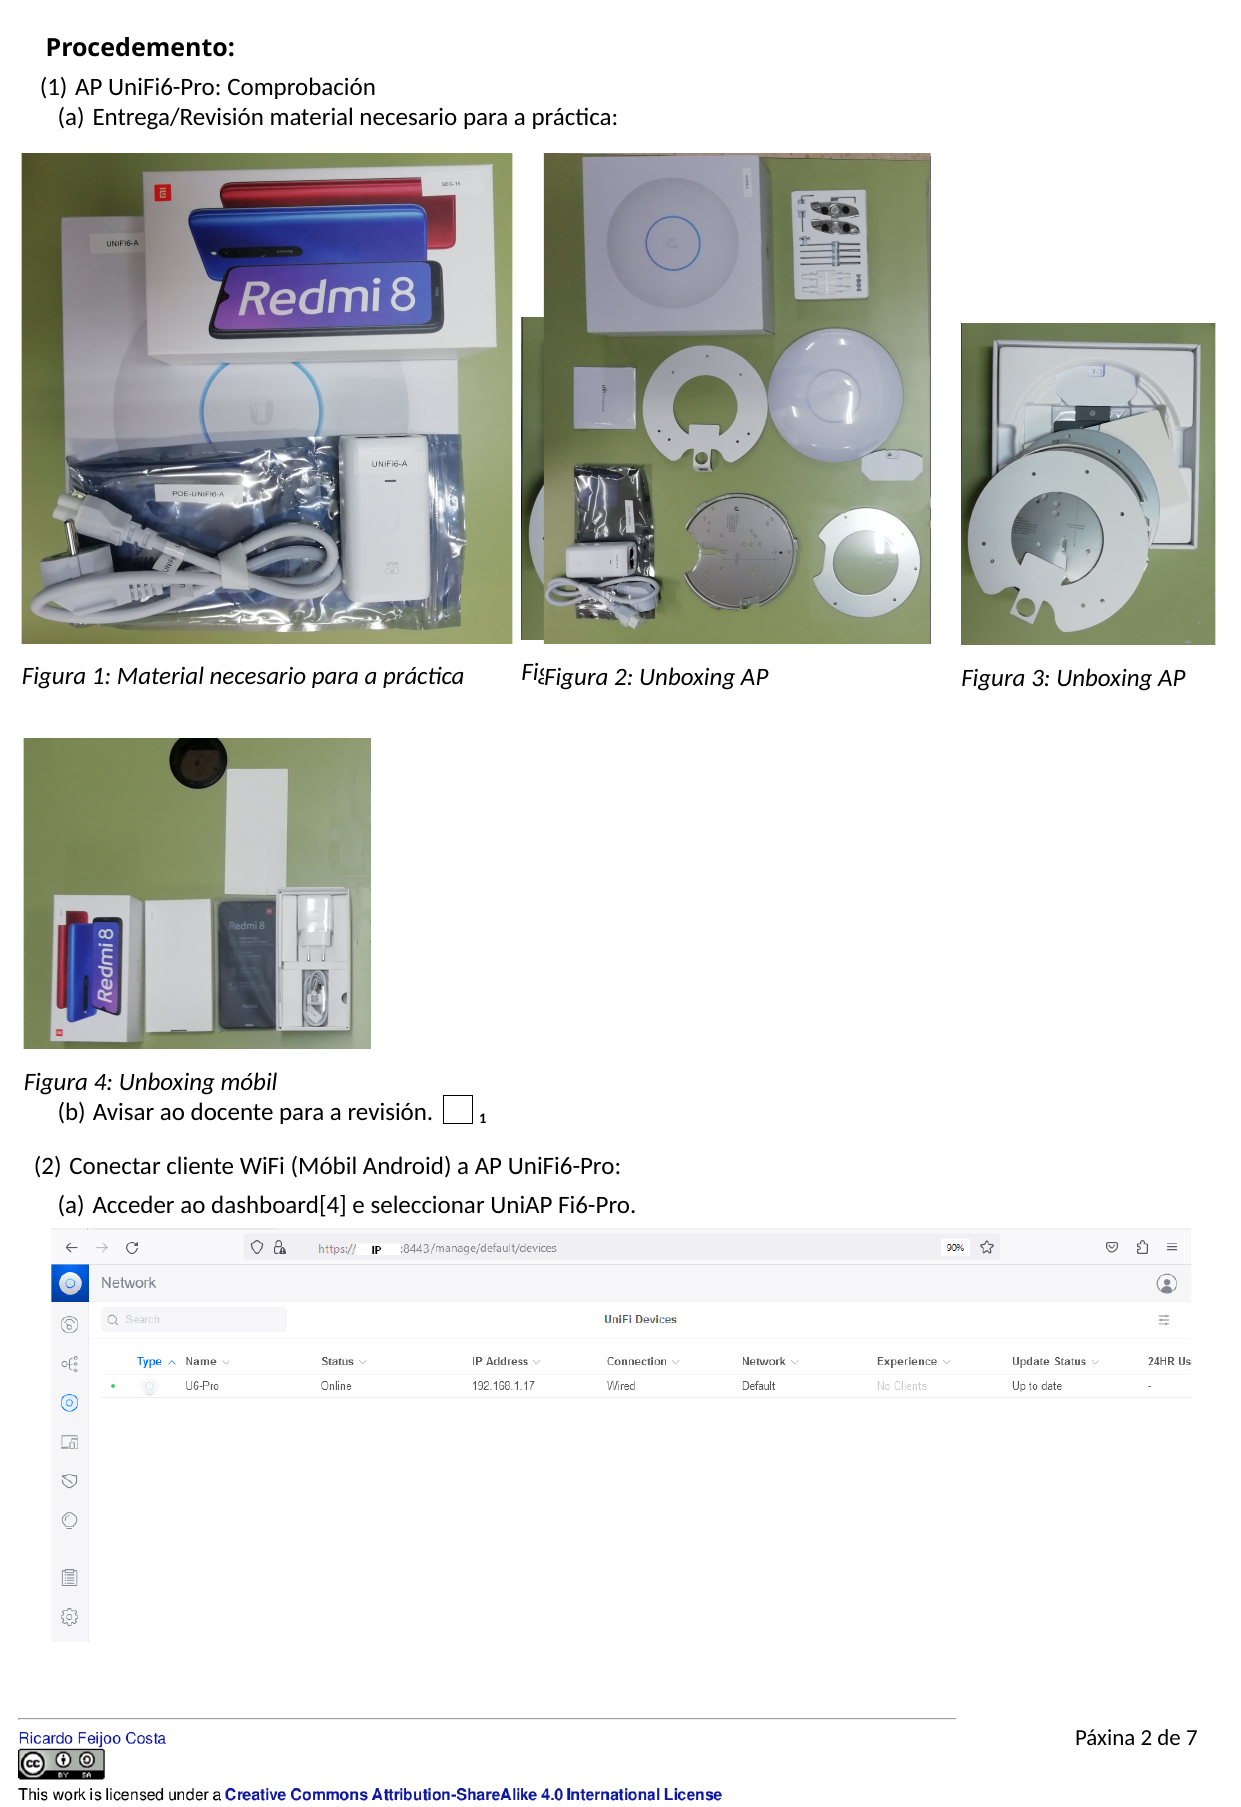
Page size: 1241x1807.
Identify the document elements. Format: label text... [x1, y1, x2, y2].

text Figura 5: Unboxing AP [521, 640, 544, 687]
picture [8, 1713, 957, 1805]
list Figura 4: Unboxing móbil [23, 1049, 371, 1096]
list AP UniFi6-Pro: Comprobación [39, 71, 1197, 101]
list Conectar cliente WiFi (Móbil Android) a AP UniFi6-Pro: [34, 1150, 1197, 1181]
text Procedemento: [45, 30, 1197, 64]
list Entrega/Revisión material necesario para a práctica: [57, 101, 1197, 132]
picture [521, 153, 931, 644]
picture [51, 1228, 1192, 1642]
list Acceder ao dashboard[4] e seleccionar UniAP Fi6-Pro. [57, 1189, 1197, 1220]
picture [21, 153, 513, 644]
list Figura 1: Material necesario para a práctica [22, 644, 512, 691]
picture [23, 738, 371, 1049]
list Figura 3: Unboxing AP [961, 645, 1215, 692]
list Figura 2: Unboxing AP [544, 644, 931, 691]
list Avisar ao docente para a revisión. 1 [57, 1096, 1197, 1127]
picture [961, 323, 1216, 645]
